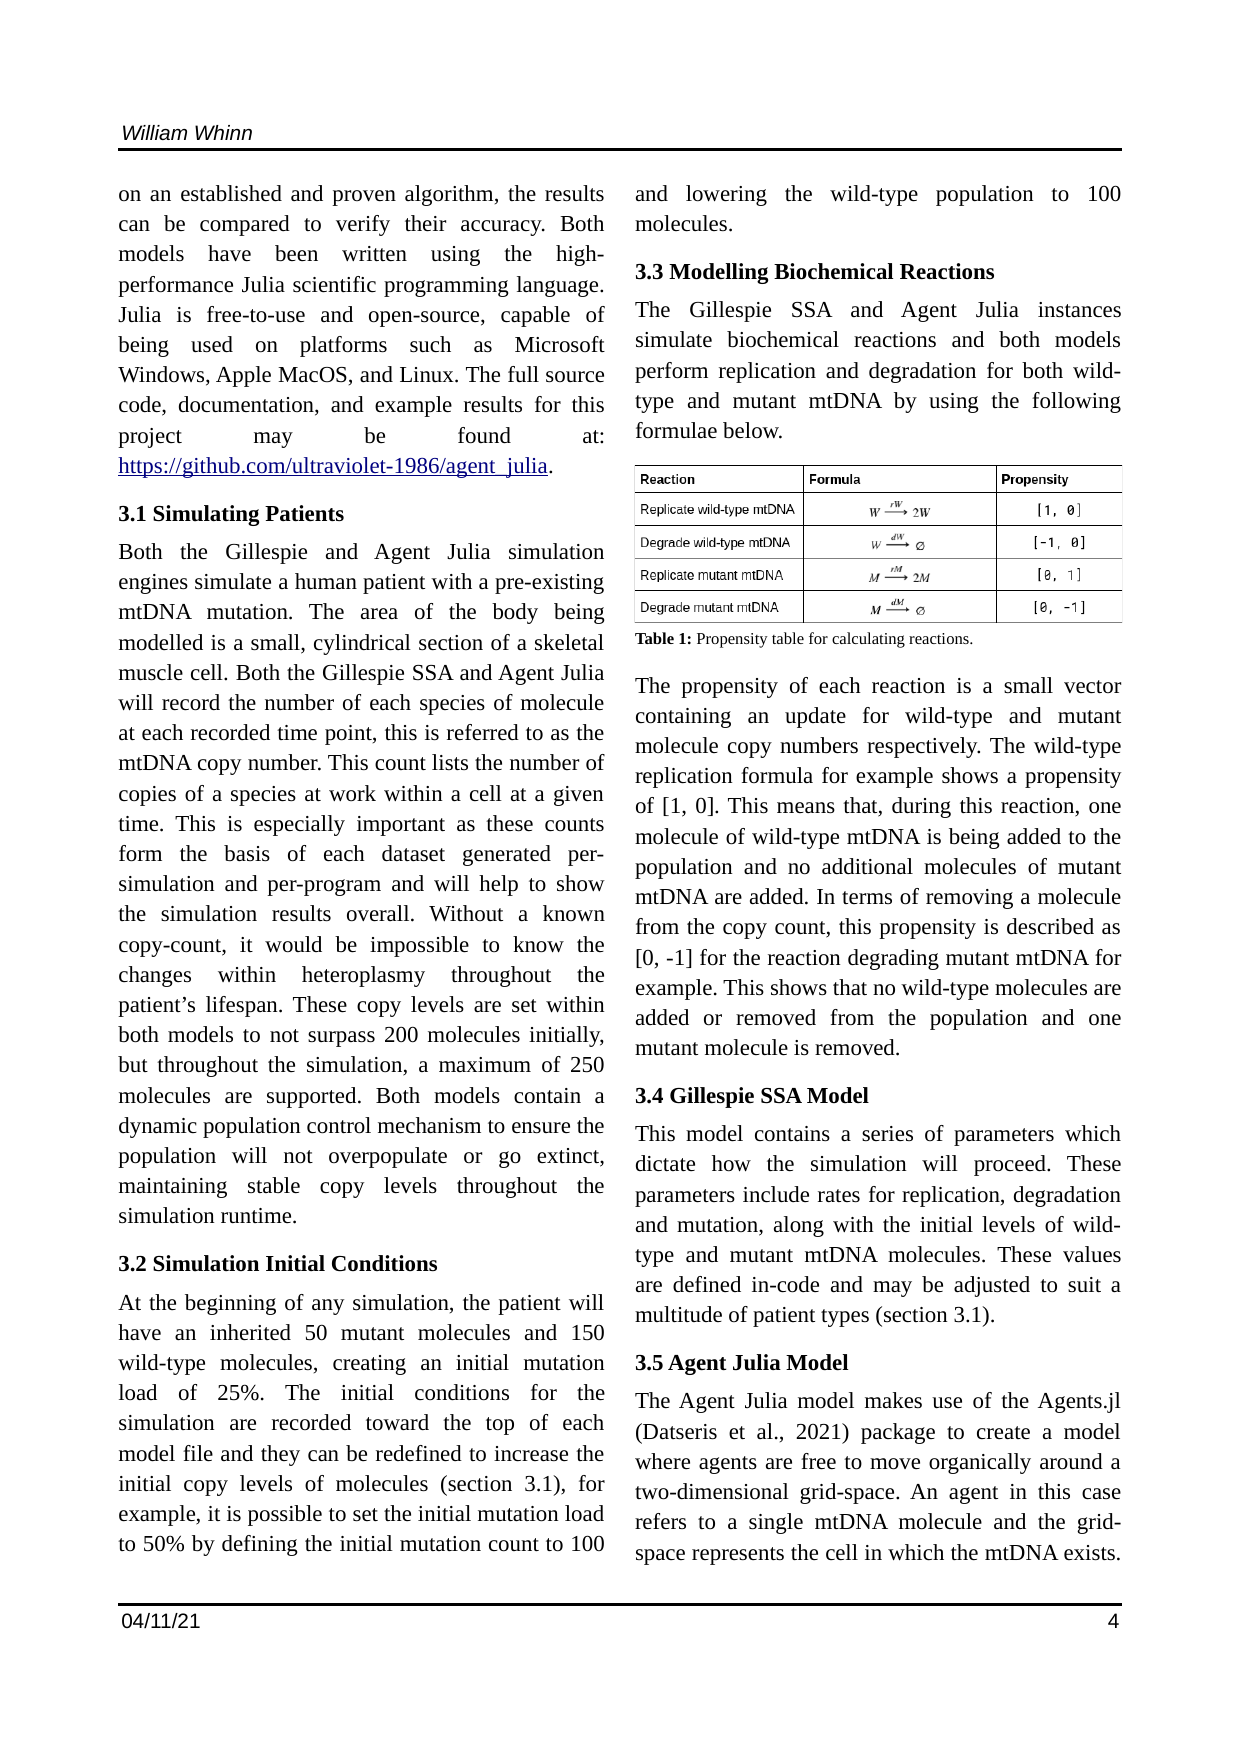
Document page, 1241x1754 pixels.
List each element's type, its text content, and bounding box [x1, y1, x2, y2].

text At the beginning of any simulation, the patient will have an inherited 50 mutant molecules and 150 wild-type molecules, creating an initial mutation load of 25%. The initial conditions for the simulation are recorded toward the top of each model file and they can be redefined to increase the initial copy levels of molecules (section 3.1), for example, it is possible to set the initial mutation load to 50% by defining the initial mutation count to 100 [118, 1289, 605, 1557]
text The propensity of each reaction is a small vector containing an update for wild-type and mutant molecule copy numbers respectively. The wild-type replication formula for example shows a propensity of [1, 0]. This means that, during this reaction, one molecule of wild-type mtDNA is being added to the population and no additional molecules of mutant mtDNA are added. In terms of removing a molecule from the copy count, this propensity is described as [0, -1] for the reaction degrading mutant mtDNA for example. This shows that no wild-type molecules are added or removed from the population and one mutant molecule is removed. [635, 672, 1122, 1061]
text The Gillespie SSA and Agent Julia instances simulate biochemical reactions and both models perform replication and degradation for both wild-type and mutant mtDNA by using the following formulae below. [635, 296, 1122, 443]
text on an established and proven algorithm, the results can be compared to verify their accuracy. Both models have been written using the high-performance Julia scientific programming language. Julia is free-to-use and open-source, capable of being used on platforms such as Microsoft Windows, Apple MacOS, and Linux. The full source code, documentation, and example results for this project may be found at: https://github.com/ultraviolet-1986/agent_julia. [118, 180, 605, 478]
text Both the Gillespie and Agent Julia simulation engines simulate a human patient with a pre-existing mtDNA mutation. The area of the body being modelled is a small, cylindrical section of a skeletal muscle cell. Both the Gillespie SSA and Agent Julia will record the number of each species of molecule at each recorded time point, this is referred to as the mtDNA copy number. This count lists the number of copies of a species at work within a cell at a given time. This is especially important as these counts form the basis of each dataset generated per-simulation and per-program and will help to show the simulation results overall. Without a known copy-count, it would be impossible to know the changes within heteroplasmy throughout the patient’s lifespan. These copy levels are set within both models to not surpass 200 molecules initially, but throughout the simulation, a maximum of 250 molecules are supported. Both models contain a dynamic population control mechanism to ensure the population will not overpopulate or go extinct, maintaining stable copy levels throughout the simulation runtime. [118, 538, 605, 1229]
subtitle 3.5 Agent Julia Model [635, 1349, 1122, 1376]
subtitle 3.2 Simulation Initial Conditions [118, 1251, 605, 1277]
picture [634, 465, 1123, 623]
table_cell Table 1: Propensity table for calculating reactions. [635, 623, 1122, 654]
subtitle 3.4 Gillespie SSA Model [635, 1082, 1122, 1108]
text The Agent Julia model makes use of the Agents.jl (Datseris et al., 2021) package to create a model where agents are free to move organically around a two-dimensional grid-space. An agent in this case refers to a single mtDNA molecule and the grid-space represents the cell in which the mtDNA exists. [635, 1387, 1122, 1565]
subtitle 3.3 Modelling Biochemical Reactions [635, 258, 1122, 284]
subtitle 3.1 Simulating Patients [118, 500, 605, 526]
text and lowering the wild-type population to 100 molecules. [635, 180, 1122, 237]
text This model contains a series of parameters which dictate how the simulation will proceed. These parameters include rates for replication, degradation and mutation, along with the initial levels of wild-type and mutant mtDNA molecules. These values are defined in-code and may be adjusted to suit a multitude of patient types (section 3.1). [635, 1120, 1122, 1328]
